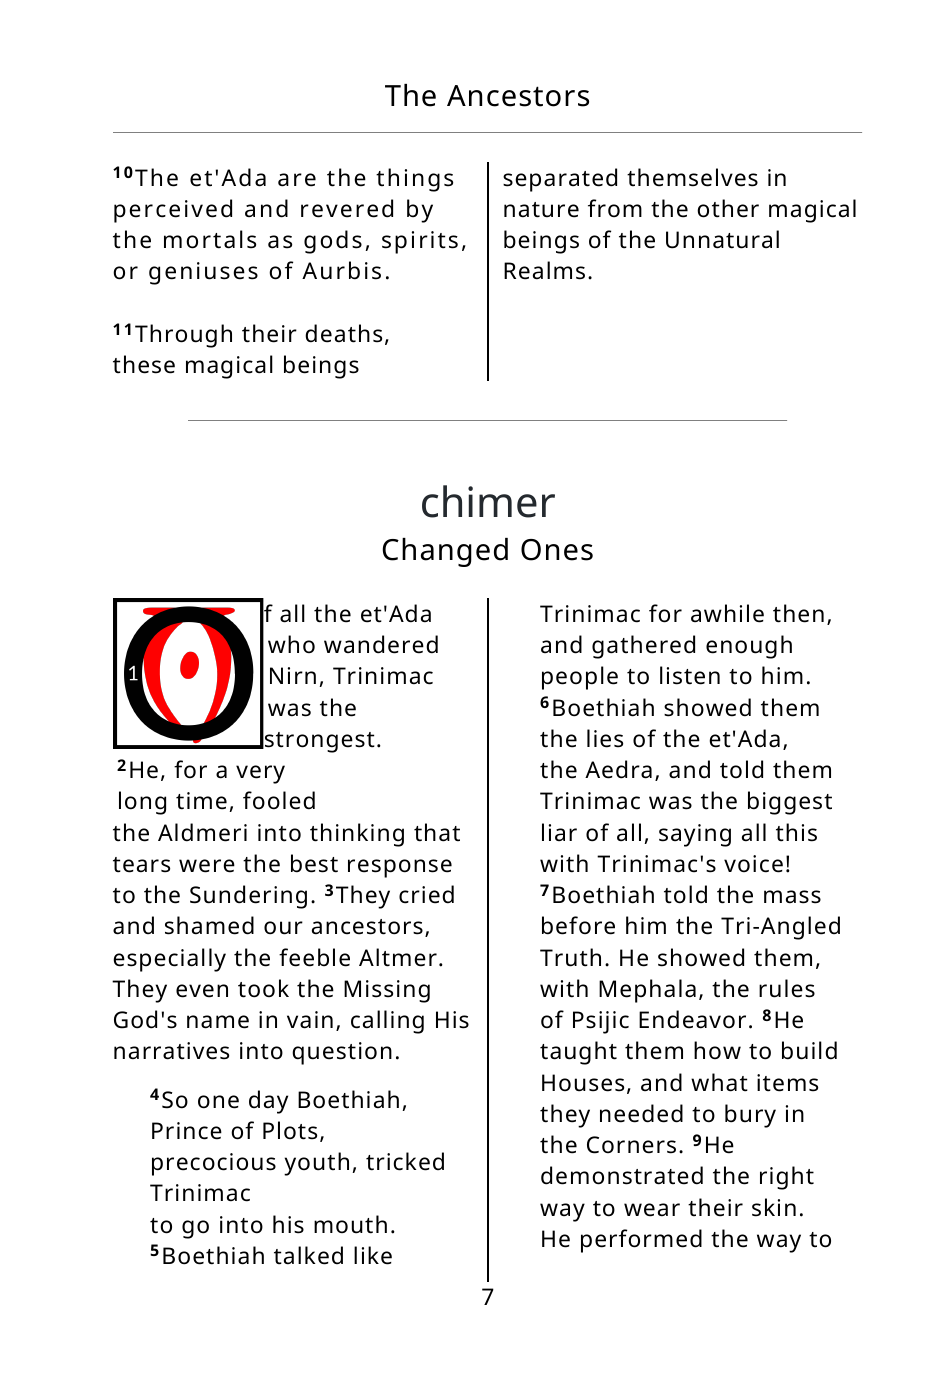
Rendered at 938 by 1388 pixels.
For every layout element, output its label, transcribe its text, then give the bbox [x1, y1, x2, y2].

text Changed Ones [112, 529, 862, 569]
text the Aldmeri into thinking that tears were the best response to the Sundering. 3They cried and shamed our ancestors, especially the feeble Altmer. They even took the Missing God's name in vain, calling His narratives into question. [112, 816, 472, 1066]
text 10The et'Ada are the things perceived and revered by the mortals as gods, spirits, or geniuses of Aurbis. [112, 162, 472, 287]
text 4So one day Boethiah, Prince of Plots, precocious youth, tricked Trinimac to go into his mouth. 5Boethiah talked like [150, 1083, 454, 1271]
text Nirn, Trinimac [264, 660, 472, 691]
text f all the et'Ada [264, 598, 472, 629]
text long time, fooled [112, 785, 472, 816]
text Trinimac for awhile then, and gathered enough people to listen to him. 6Boethiah showed them the lies of the et'Ada, the Aedra, and told them Trinimac was the biggest liar of all, saying all this with Trinimac's voice! 7Boethiah told the mass before him the Tri-Angled Truth. He showed them, with Mephala, the rules of Psijic Endeavor. 8He taught them how to build Houses, and what items they needed to bury in the Corners. 9He demonstrated the right way to wear their skin. He performed the way to [540, 598, 844, 1254]
text 11Through their deaths, these magical beings [112, 318, 472, 380]
subtitle chimer [112, 473, 862, 529]
text 2He, for a very [112, 754, 472, 785]
text was the strongest. [112, 691, 472, 754]
text who wandered [264, 629, 472, 660]
text separated themselves in nature from the other magical beings of the Unnatural Realms. [502, 162, 862, 287]
picture [113, 598, 264, 749]
text The Ancestors [112, 75, 862, 115]
